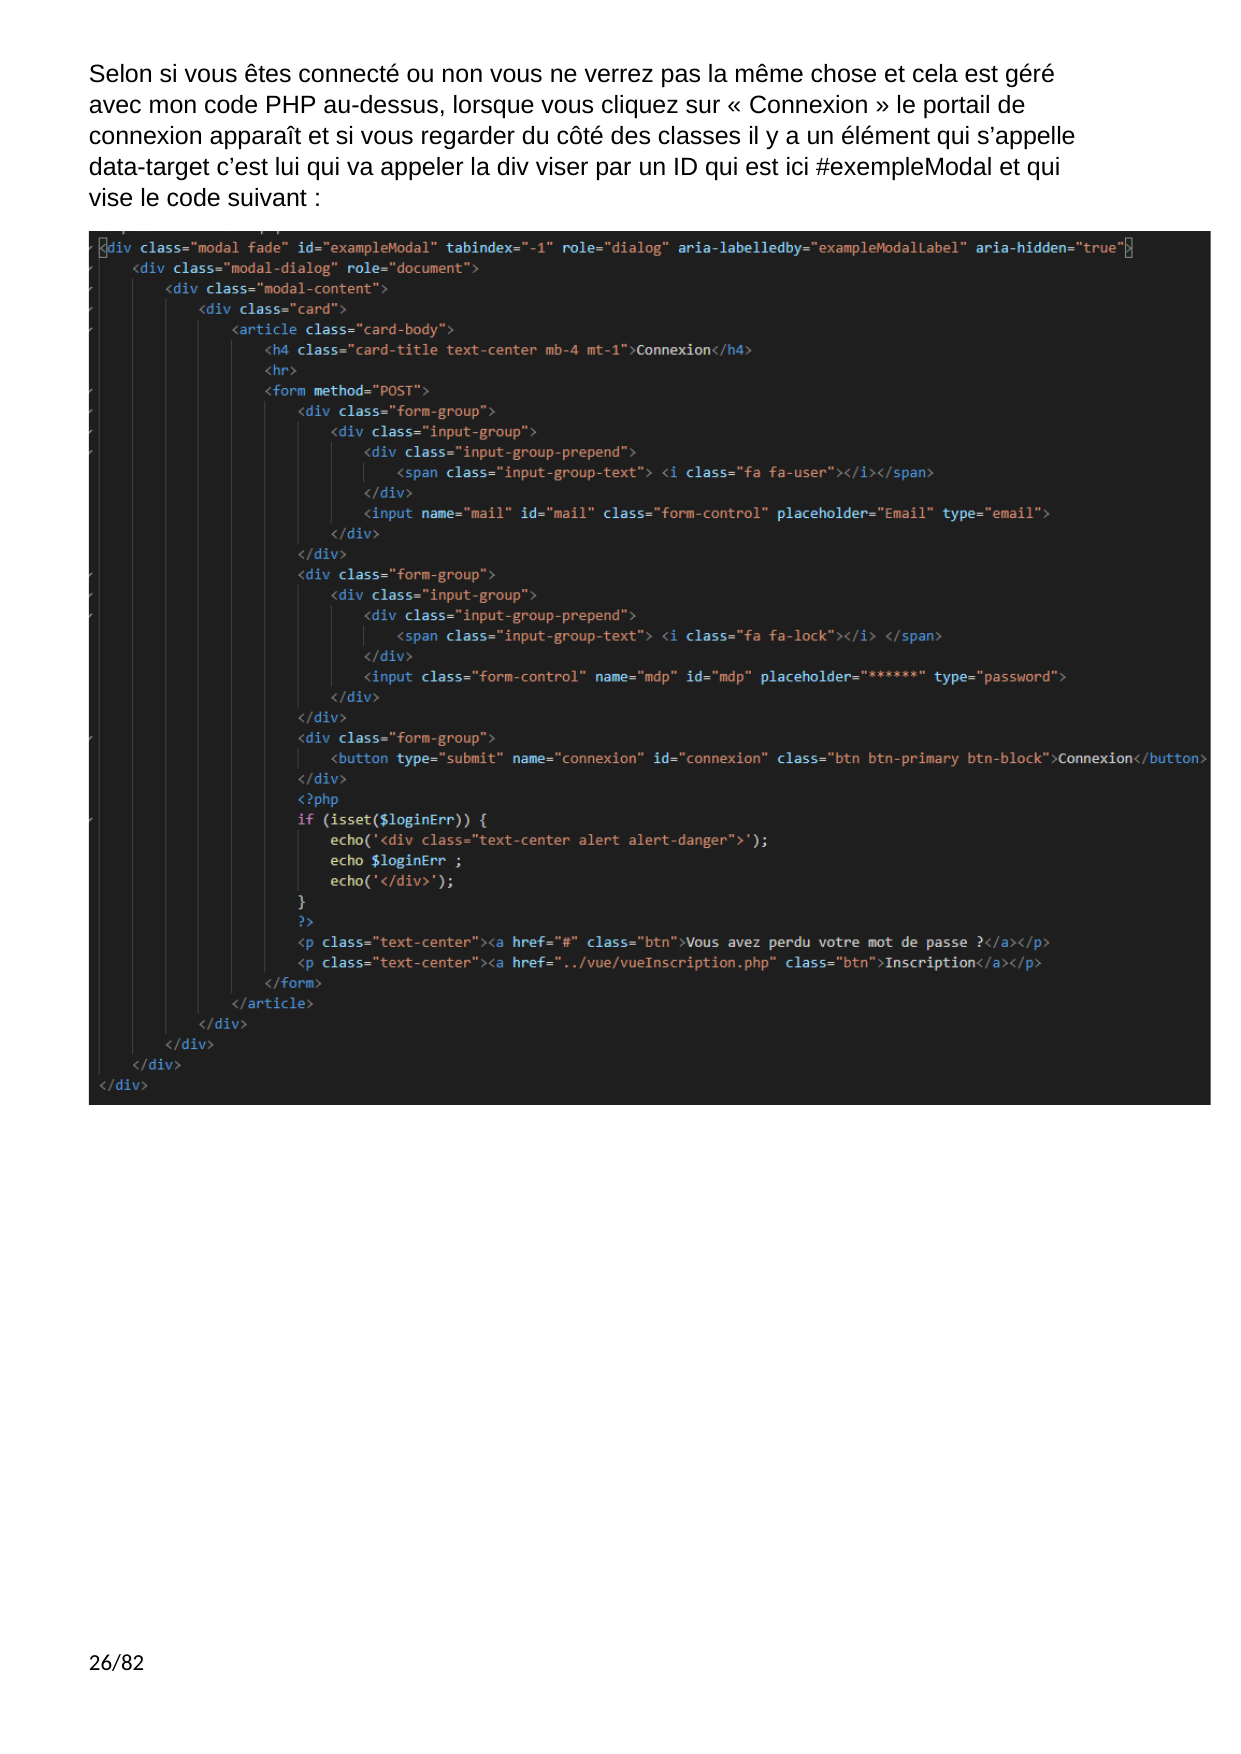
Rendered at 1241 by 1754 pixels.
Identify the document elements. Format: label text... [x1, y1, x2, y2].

text Selon si vous êtes connecté ou non vous ne verrez pas la même chose et cela est géré avec mon code PHP au-dessus, lorsque vous cliquez sur « Connexion » le portail de connexion apparaît et si vous regarder du côté des classes il y a un élément qui s’appelle data-target c’est lui qui va appeler la div viser par un ID qui est ici #exempleModal et qui vise le code suivant : [89, 59, 1092, 212]
picture [88, 231, 1211, 1105]
